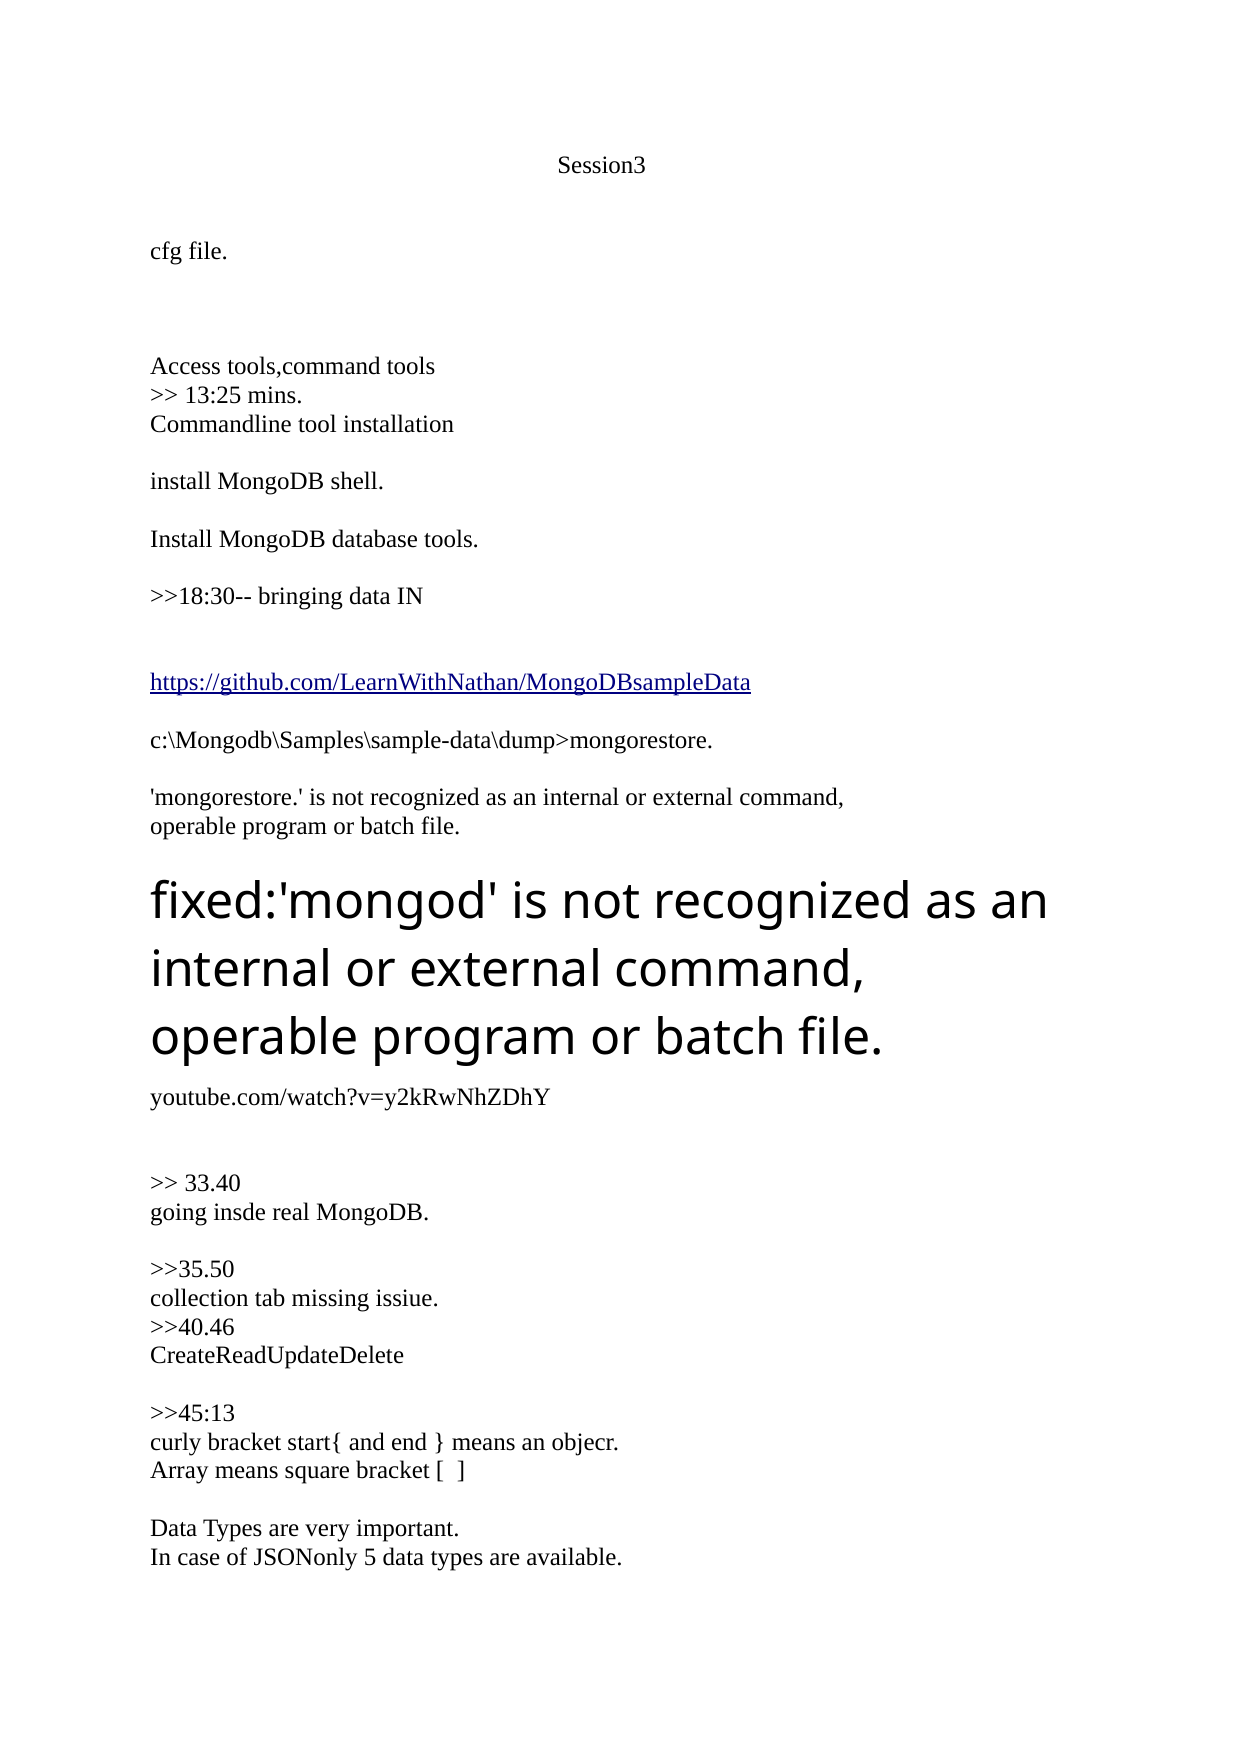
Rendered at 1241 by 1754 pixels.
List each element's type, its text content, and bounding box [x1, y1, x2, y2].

text Access tools,command tools [150, 351, 1053, 380]
text 'mongorestore.' is not recognized as an internal or external command, [150, 782, 1053, 811]
text collection tab missing issiue. [150, 1283, 1053, 1312]
text youtube.com/watch?v=y2kRwNhZDhY [150, 1082, 1053, 1111]
text curly bracket start{ and end } means an objecr. [150, 1427, 1053, 1456]
text operable program or batch file. [150, 811, 1053, 840]
text going insde real MongoDB. [150, 1197, 1053, 1226]
subtitle fixed:'mongod' is not recognized as an internal or external command, operable program or batch file. [150, 865, 1053, 1069]
text CreateReadUpdateDelete [150, 1341, 1053, 1369]
text >>45:13 [150, 1398, 1053, 1427]
text install MongoDB shell. [150, 466, 1053, 495]
text Session3 [150, 150, 1053, 179]
text >>35.50 [150, 1254, 1053, 1283]
text Array means square bracket [ ] [150, 1456, 1053, 1484]
text cfg file. [150, 236, 1053, 265]
text Commandline tool installation [150, 409, 1053, 437]
text >>18:30-- bringing data IN [150, 581, 1053, 610]
text c:\Mongodb\Samples\sample-data\dump>mongorestore. [150, 725, 1053, 754]
text Install MongoDB database tools. [150, 524, 1053, 552]
text >> 13:25 mins. [150, 380, 1053, 409]
text In case of JSONonly 5 data types are available. [150, 1542, 1053, 1571]
text Data Types are very important. [150, 1513, 1053, 1542]
text >> 33.40 [150, 1168, 1053, 1197]
text >>40.46 [150, 1312, 1053, 1341]
text https://github.com/LearnWithNathan/MongoDBsampleData [150, 667, 1053, 696]
